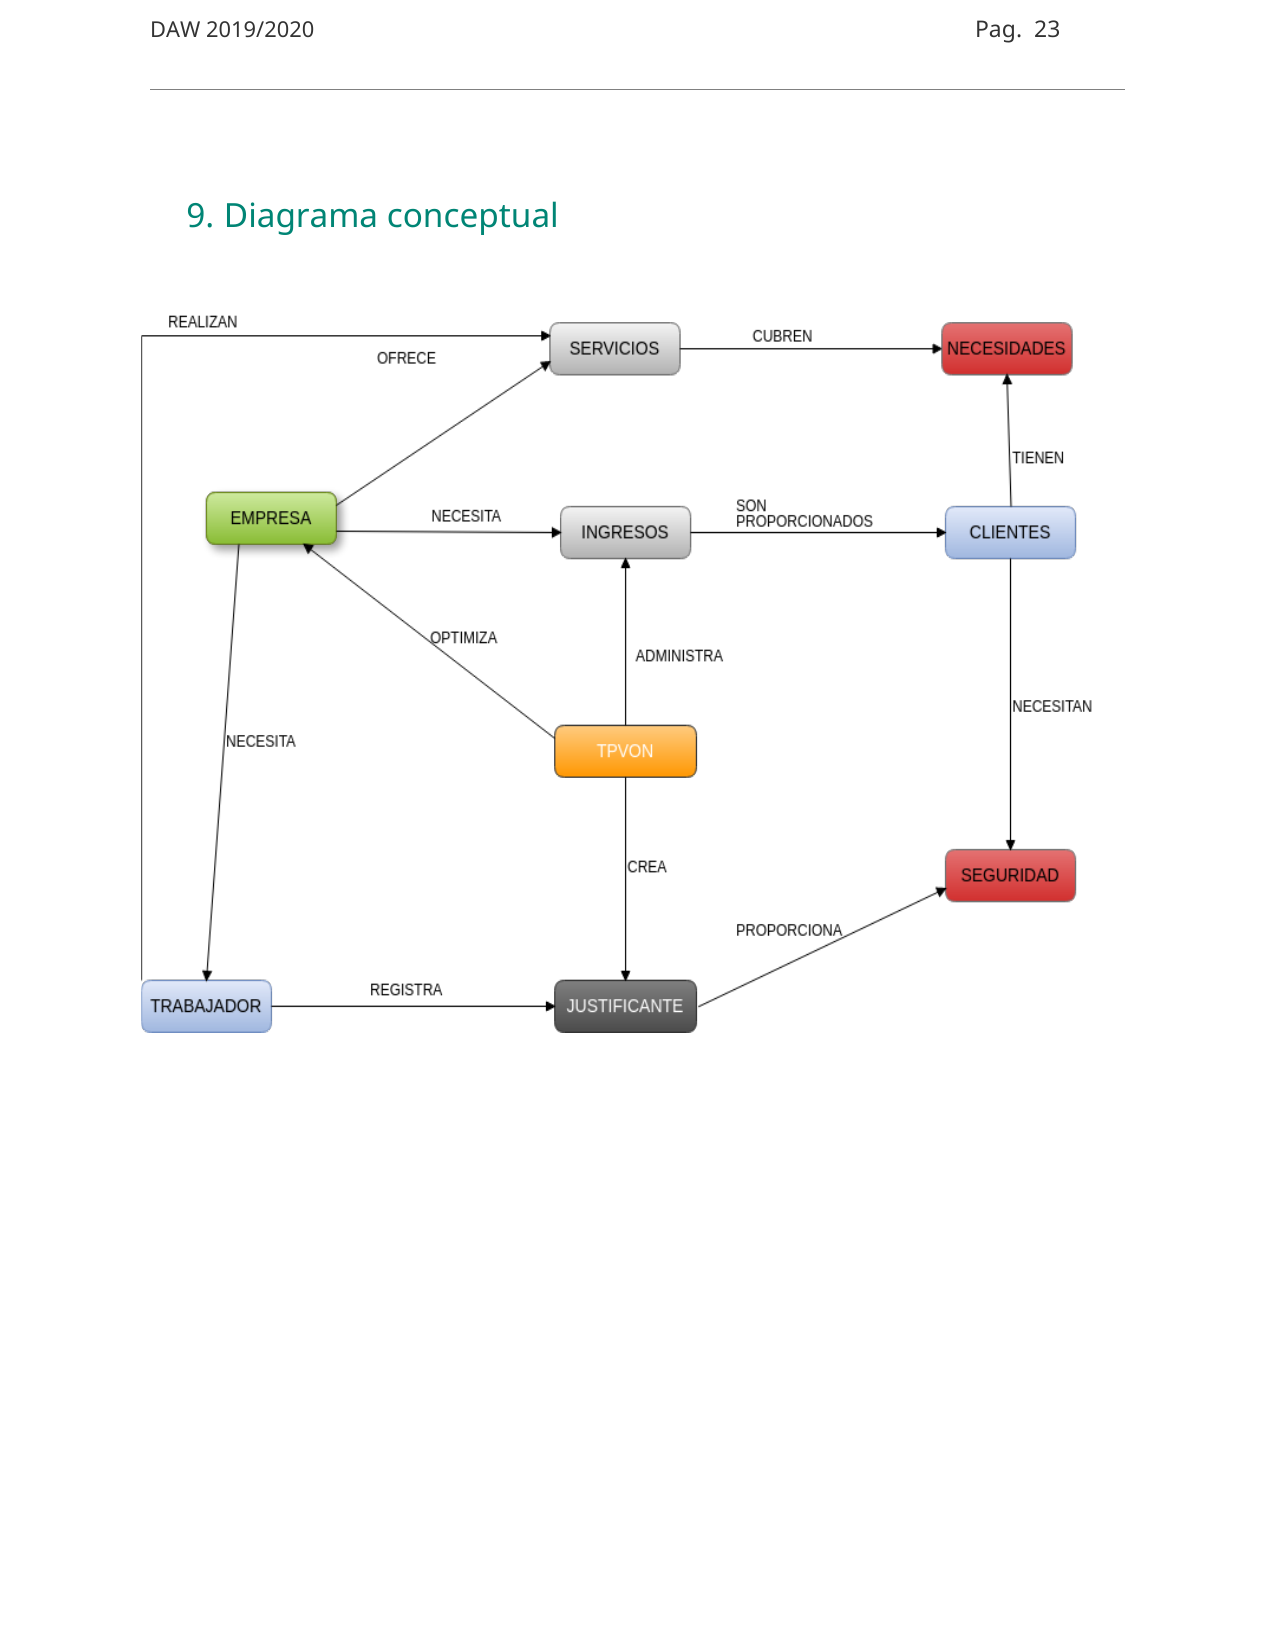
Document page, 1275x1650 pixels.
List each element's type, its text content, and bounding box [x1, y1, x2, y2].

picture [141, 312, 1134, 1033]
list Diagrama conceptual [186, 192, 1125, 237]
